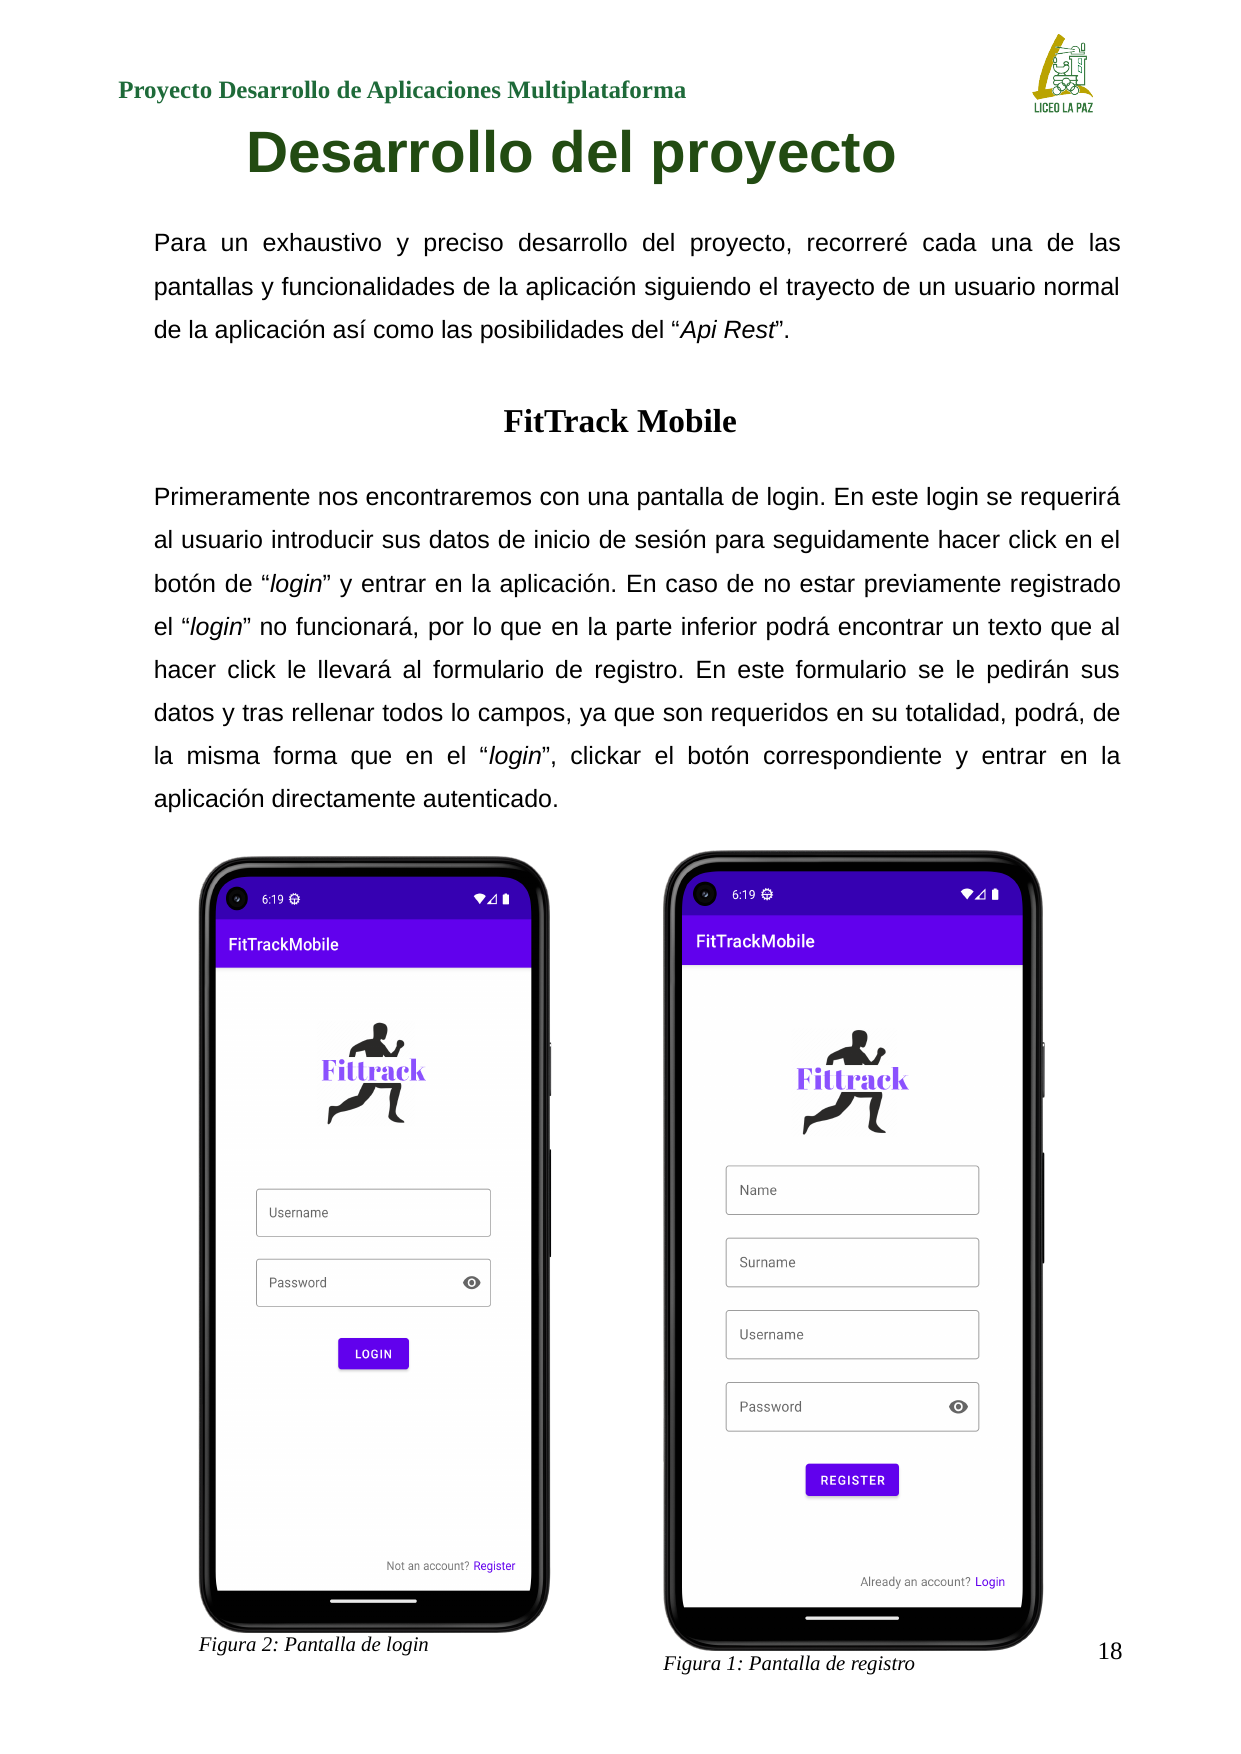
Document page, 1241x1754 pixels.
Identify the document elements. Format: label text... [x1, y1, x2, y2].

text Para un exhaustivo y preciso desarrollo del proyecto, recorreré cada una de las pantallas y funcionalidades de la aplicación siguiendo el trayecto de un usuario normal de la aplicación así como las posibilidades del “Api Rest”. [153, 228, 1122, 343]
picture [198, 856, 552, 1633]
subtitle FitTrack Mobile [118, 401, 1122, 439]
subtitle Desarrollo del proyecto [118, 118, 1122, 185]
text Figura 2: Pantalla de login [198, 1633, 551, 1656]
picture [663, 850, 1045, 1651]
text Figura 1: Pantalla de registro [663, 1651, 1044, 1675]
picture [1025, 26, 1100, 121]
text Primeramente nos encontraremos con una pantalla de login. En este login se requerirá al usuario introducir sus datos de inicio de sesión para seguidamente hacer click en el botón de “login” y entrar en la aplicación. En caso de no estar previamente registrado el “login” no funcionará, por lo que en la parte inferior podrá encontrar un texto que al hacer click le llevará al formulario de registro. En este formulario se le pedirán sus datos y tras rellenar todos lo campos, ya que son requeridos en su totalidad, podrá, de la misma forma que en el “login”, clickar el botón correspondiente y entrar en la aplicación directamente autenticado. [153, 482, 1122, 813]
